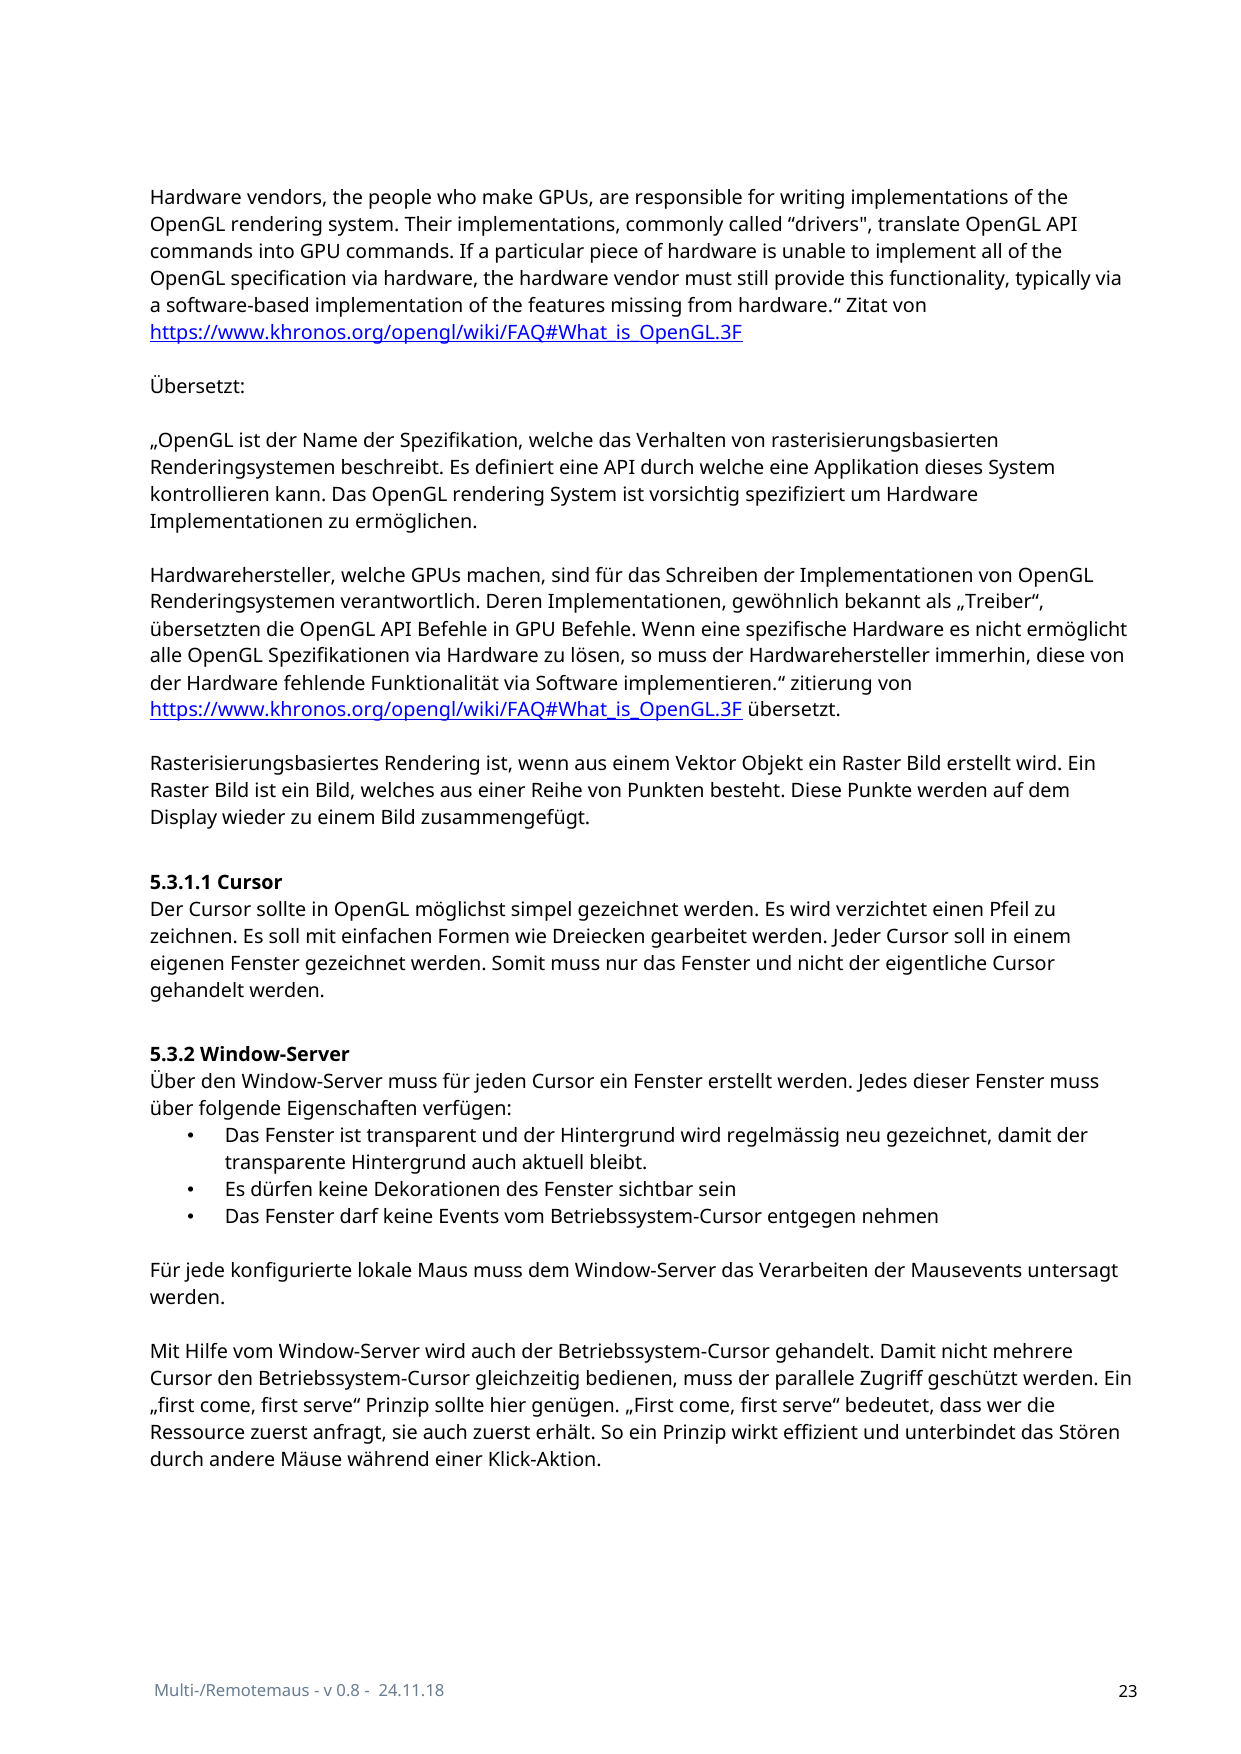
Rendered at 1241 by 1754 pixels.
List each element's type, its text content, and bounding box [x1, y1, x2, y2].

text „OpenGL ist der Name der Spezifikation, welche das Verhalten von rasterisierungsbasierten Renderingsystemen beschreibt. Es definiert eine API durch welche eine Applikation dieses System kontrollieren kann. Das OpenGL rendering System ist vorsichtig spezifiziert um Hardware Implementationen zu ermöglichen. [149, 426, 1136, 534]
text Hardware vendors, the people who make GPUs, are responsible for writing implementations of the OpenGL rendering system. Their implementations, commonly called “drivers", translate OpenGL API commands into GPU commands. If a particular piece of hardware is unable to implement all of the OpenGL specification via hardware, the hardware vendor must still provide this functionality, typically via a software-based implementation of the features missing from hardware.“ Zitat von https://www.khronos.org/opengl/wiki/FAQ#What_is_OpenGL.3F [149, 183, 1136, 345]
text Übersetzt: [149, 372, 1136, 399]
text Der Cursor sollte in OpenGL möglichst simpel gezeichnet werden. Es wird verzichtet einen Pfeil zu zeichnen. Es soll mit einfachen Formen wie Dreiecken gearbeitet werden. Jeder Cursor soll in einem eigenen Fenster gezeichnet werden. Somit muss nur das Fenster und nicht der eigentliche Cursor gehandelt werden. [149, 895, 1136, 1003]
text Mit Hilfe vom Window-Server wird auch der Betriebssystem-Cursor gehandelt. Damit nicht mehrere Cursor den Betriebssystem-Cursor gleichzeitig bedienen, muss der parallele Zugriff geschützt werden. Ein „first come, first serve“ Prinzip sollte hier genügen. „First come, first serve“ bedeutet, dass wer die Ressource zuerst anfragt, sie auch zuerst erhält. So ein Prinzip wirkt effizient und unterbindet das Stören durch andere Mäuse während einer Klick-Aktion. [149, 1337, 1136, 1472]
list Das Fenster darf keine Events vom Betriebssystem-Cursor entgegen nehmen [187, 1202, 1136, 1229]
text Für jede konfigurierte lokale Maus muss dem Window-Server das Verarbeiten der Mausevents untersagt werden. [149, 1256, 1136, 1310]
text Über den Window-Server muss für jeden Cursor ein Fenster erstellt werden. Jedes dieser Fenster muss über folgende Eigenschaften verfügen: [149, 1067, 1136, 1121]
subtitle Window-Server [149, 1041, 1136, 1067]
text Rasterisierungsbasiertes Rendering ist, wenn aus einem Vektor Objekt ein Raster Bild erstellt wird. Ein Raster Bild ist ein Bild, welches aus einer Reihe von Punkten besteht. Diese Punkte werden auf dem Display wieder zu einem Bild zusammengefügt. [149, 750, 1136, 831]
subtitle Cursor [149, 868, 1136, 895]
list Es dürfen keine Dekorationen des Fenster sichtbar sein [187, 1175, 1136, 1202]
list Das Fenster ist transparent und der Hintergrund wird regelmässig neu gezeichnet, damit der transparente Hintergrund auch aktuell bleibt. [187, 1121, 1136, 1175]
text Hardwarehersteller, welche GPUs machen, sind für das Schreiben der Implementationen von OpenGL Renderingsystemen verantwortlich. Deren Implementationen, gewöhnlich bekannt als „Treiber“, übersetzten die OpenGL API Befehle in GPU Befehle. Wenn eine spezifische Hardware es nicht ermöglicht alle OpenGL Spezifikationen via Hardware zu lösen, so muss der Hardwarehersteller immerhin, diese von der Hardware fehlende Funktionalität via Software implementieren.“ zitierung von https://www.khronos.org/opengl/wiki/FAQ#What_is_OpenGL.3F übersetzt. [149, 561, 1136, 723]
